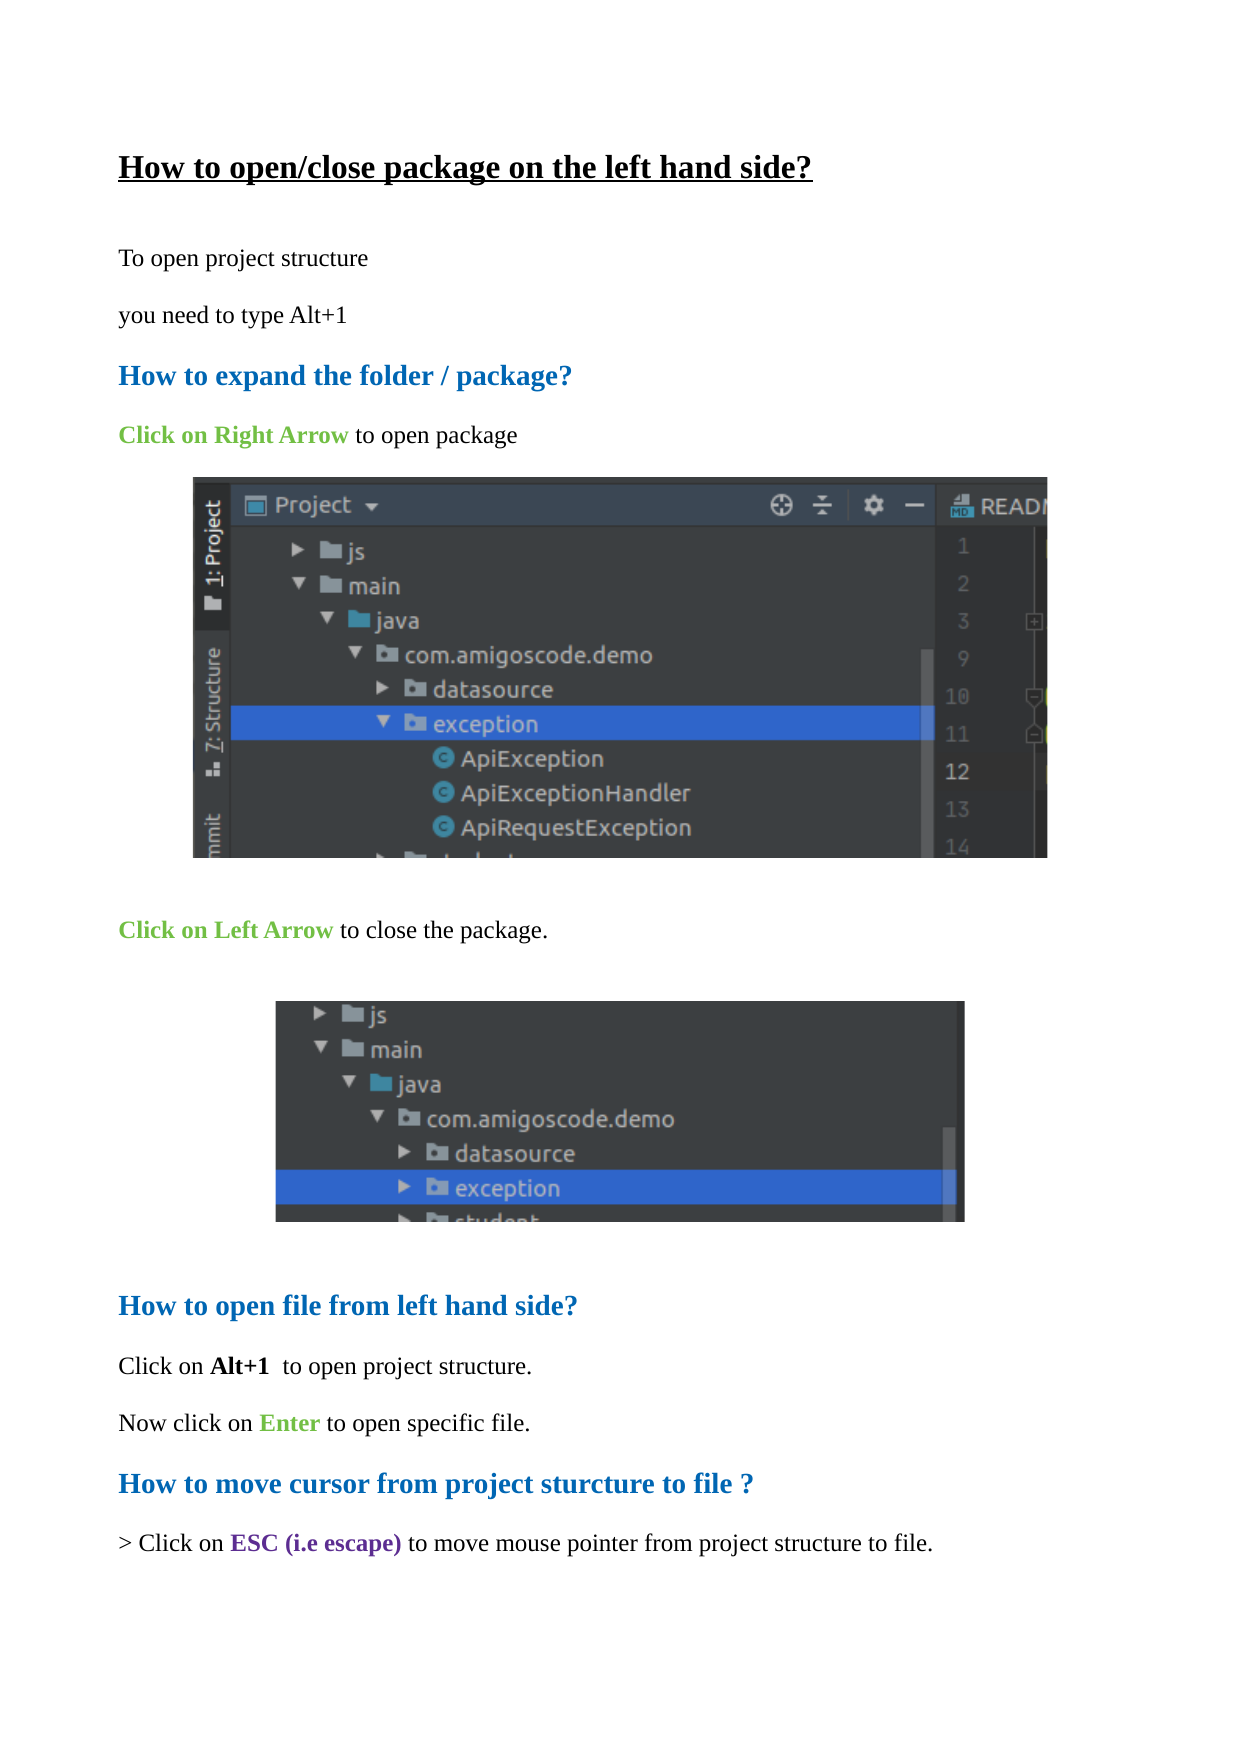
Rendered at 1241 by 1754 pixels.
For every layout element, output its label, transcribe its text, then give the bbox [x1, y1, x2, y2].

text you need to type Alt+1 [118, 300, 1122, 329]
text How to move cursor from project sturcture to file ? [118, 1466, 1122, 1499]
text How to expand the folder / package? [118, 358, 1122, 391]
text To open project structure [118, 243, 1122, 271]
text Now click on Enter to open specific file. [118, 1408, 1122, 1437]
text > Click on ESC (i.e escape) to move mouse pointer from project structure to file. [118, 1528, 1122, 1557]
text How to open/close package on the left hand side? [118, 147, 1122, 185]
text Click on Alt+1 to open project structure. [118, 1351, 1122, 1379]
picture [192, 477, 1048, 858]
text Click on Left Arrow to close the package. [118, 915, 1122, 943]
text Click on Right Arrow to open package [118, 420, 1122, 449]
picture [275, 1001, 965, 1222]
text How to open file from left hand side? [118, 1288, 1122, 1322]
